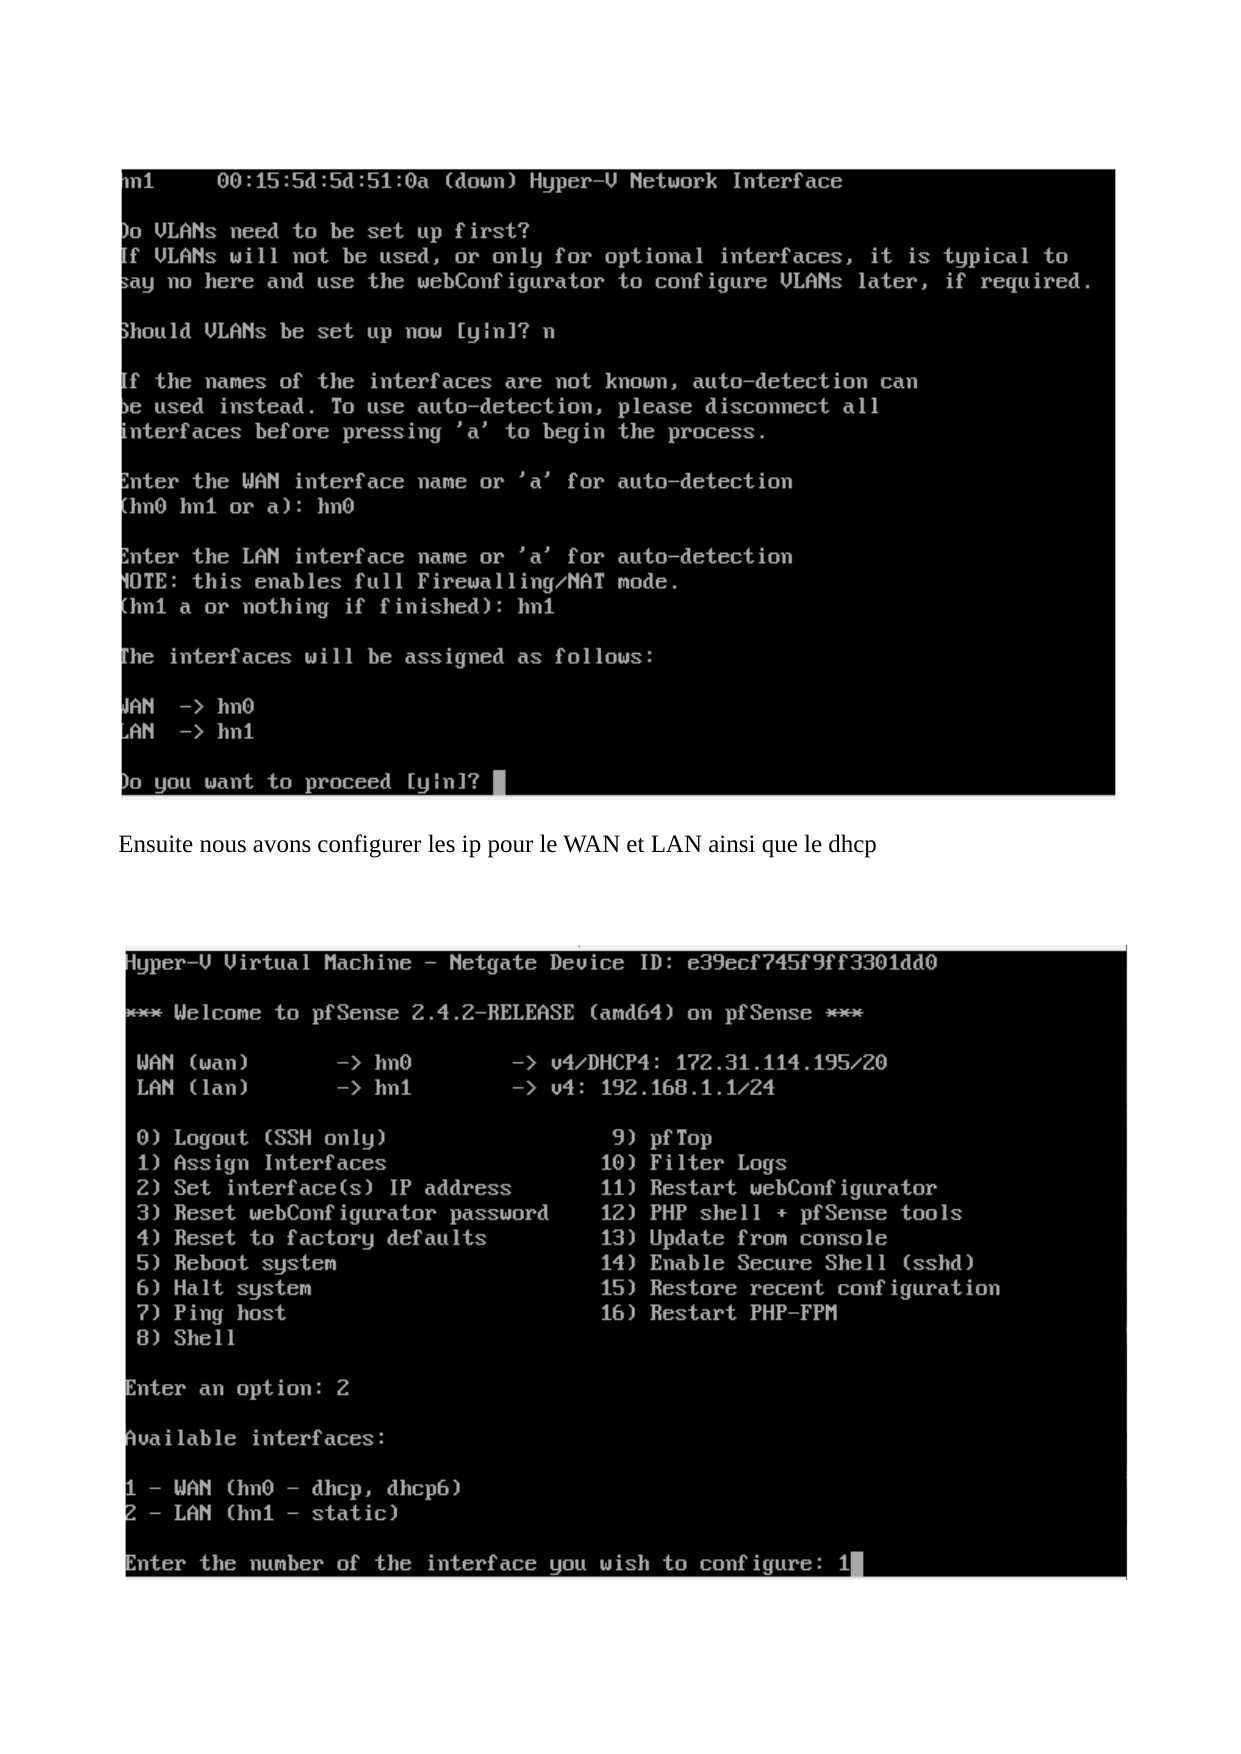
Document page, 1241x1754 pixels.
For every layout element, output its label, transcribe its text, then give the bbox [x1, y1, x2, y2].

picture [121, 168, 1116, 800]
text Ensuite nous avons configurer les ip pour le WAN et LAN ainsi que le dhcp [118, 829, 1122, 857]
picture [125, 945, 1128, 1580]
